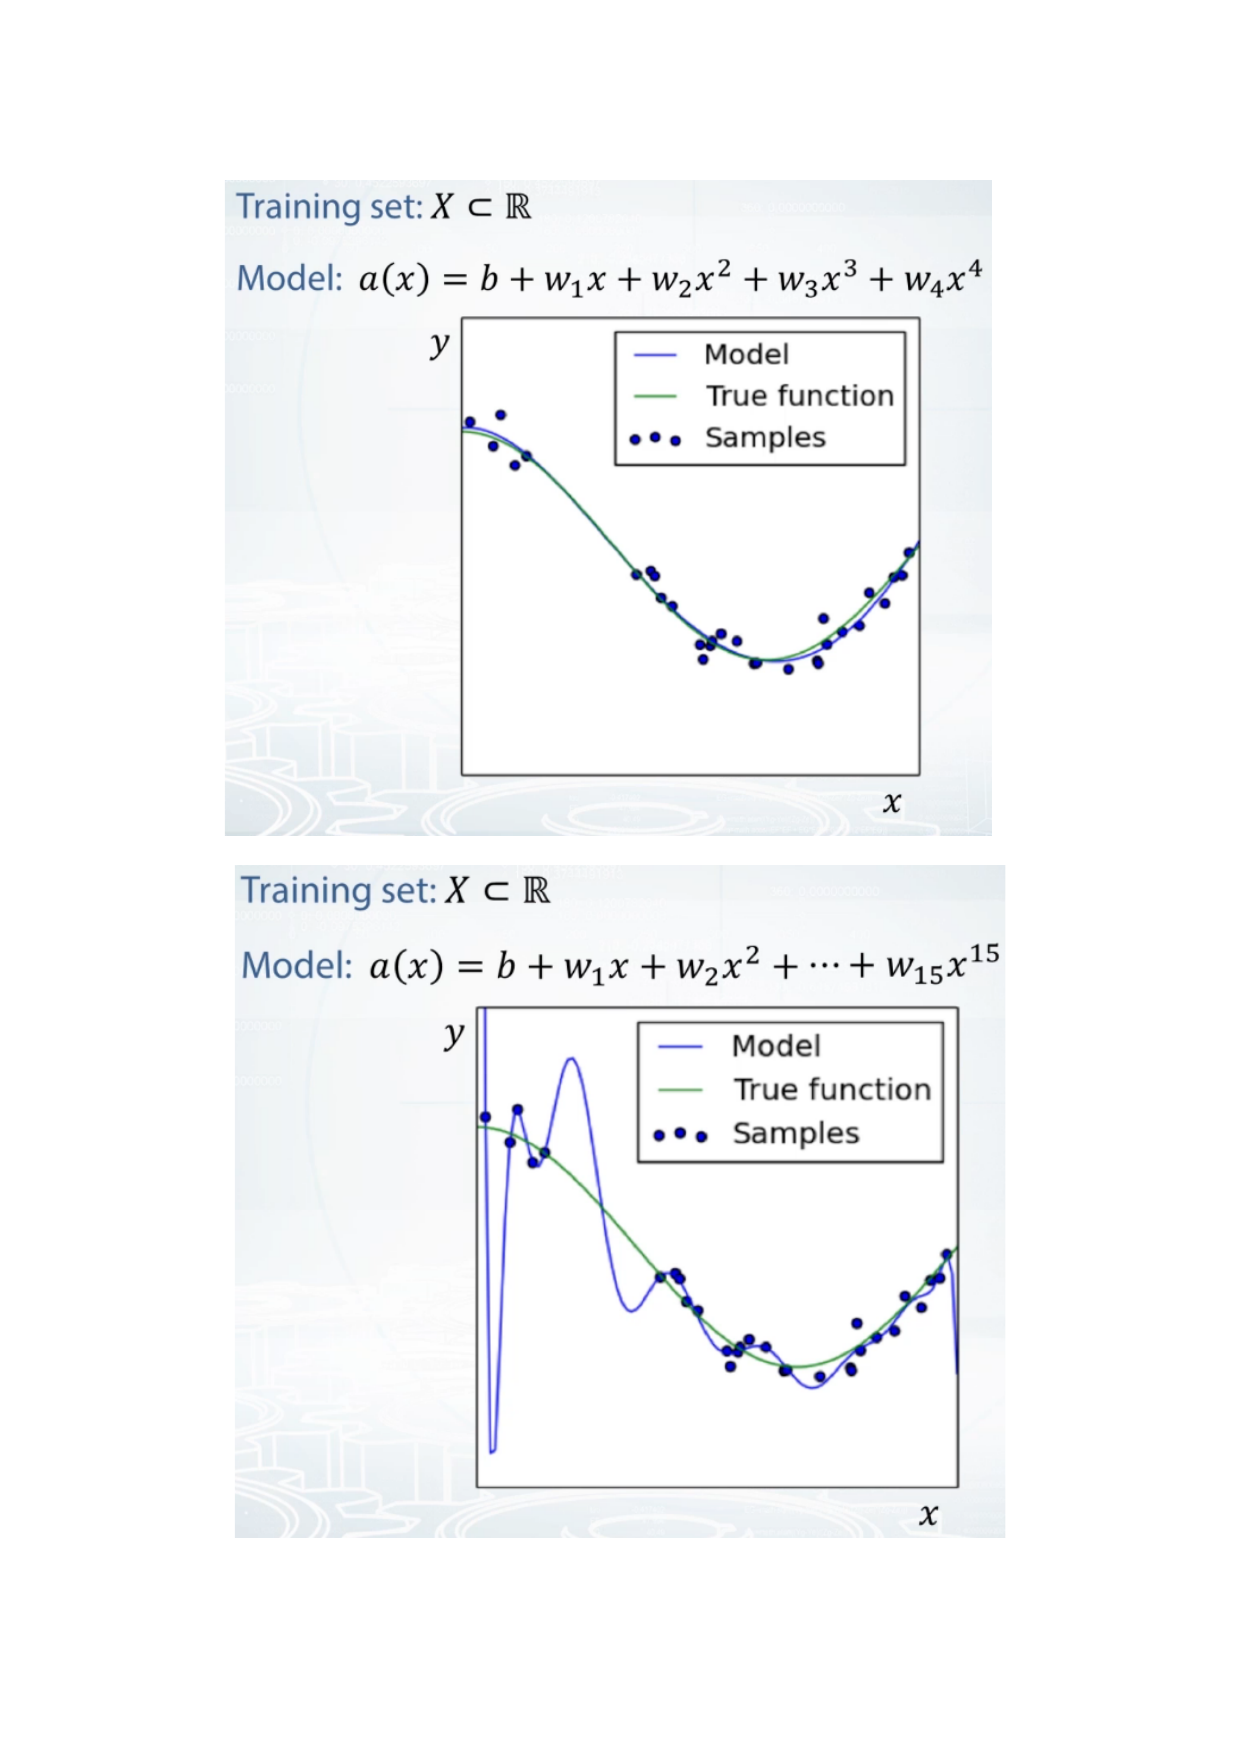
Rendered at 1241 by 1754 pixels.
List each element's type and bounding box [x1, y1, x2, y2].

picture [224, 180, 992, 836]
picture [234, 865, 1006, 1538]
